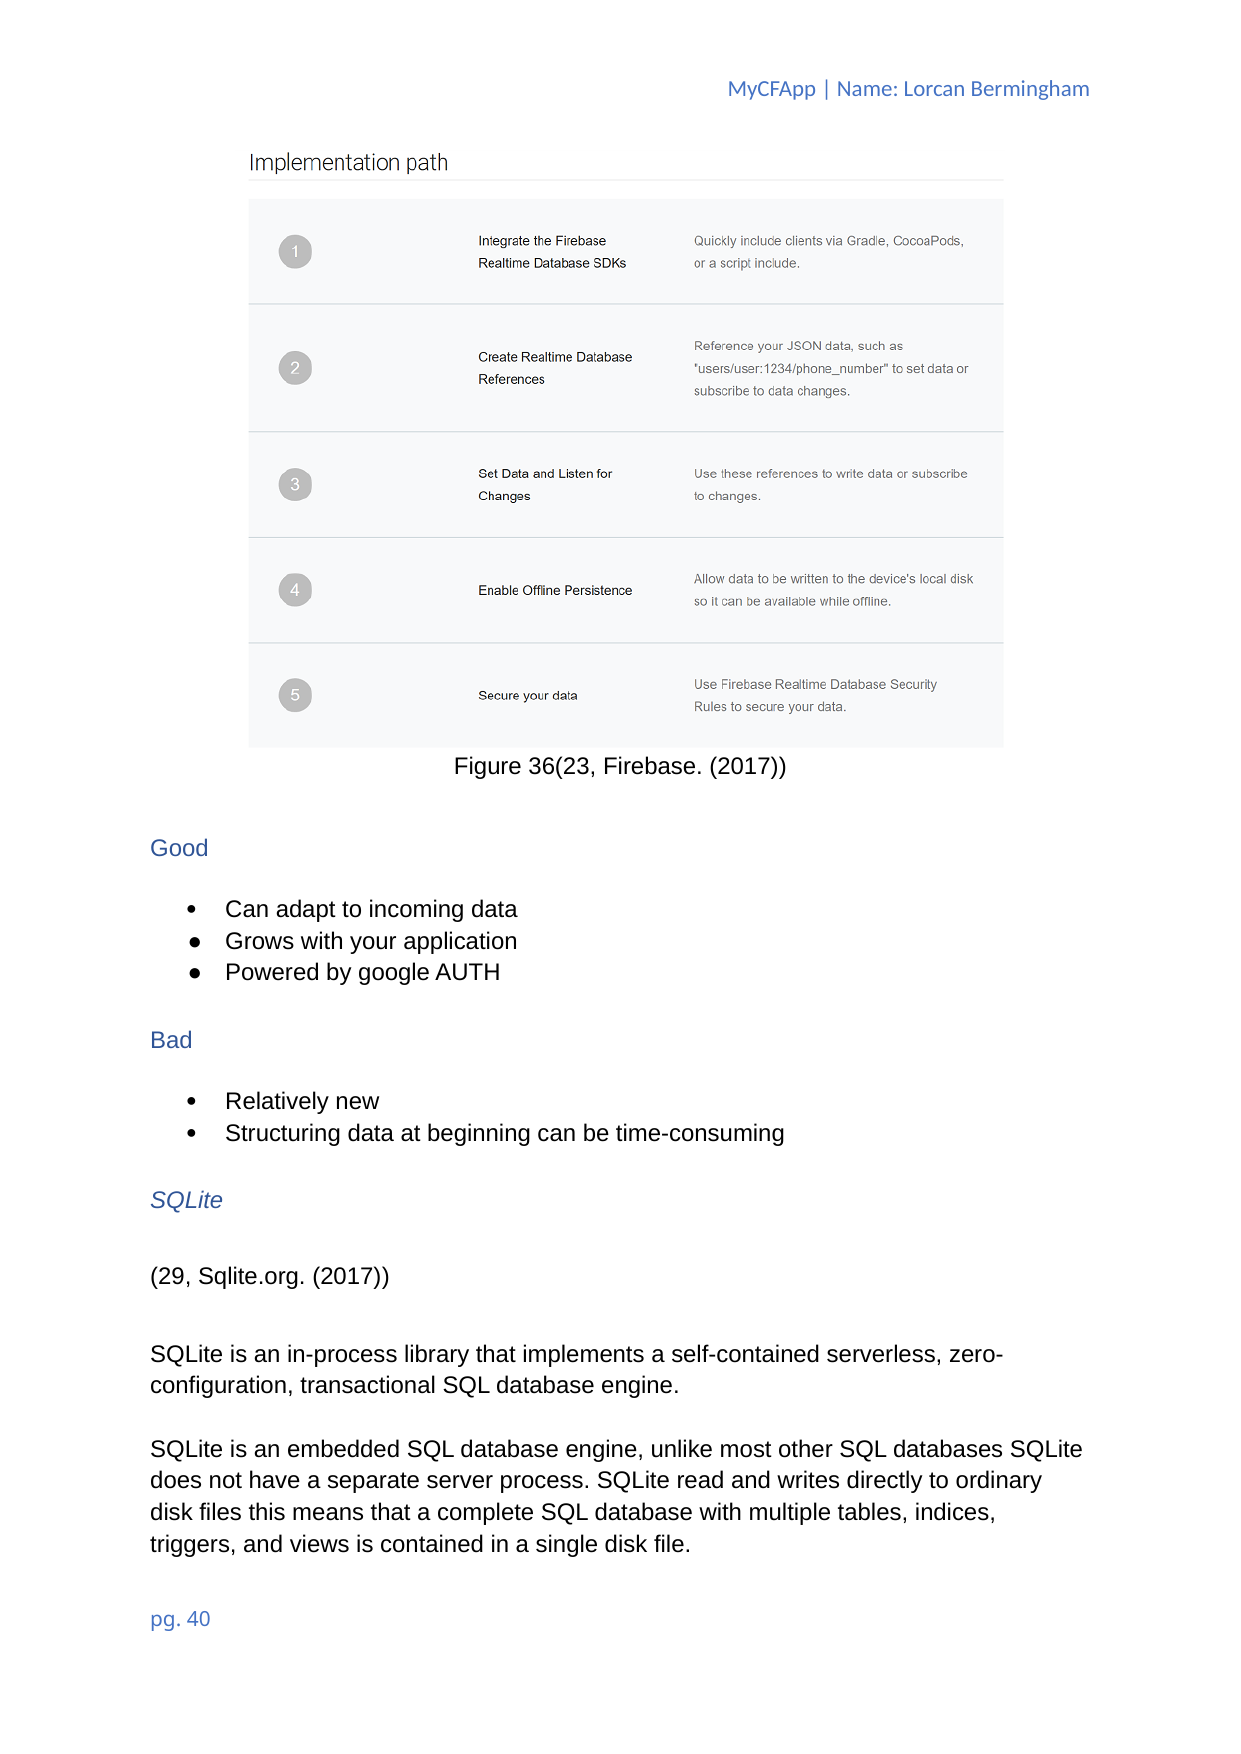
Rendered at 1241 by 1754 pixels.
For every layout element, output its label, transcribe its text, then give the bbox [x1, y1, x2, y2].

text Figure 36(23, Firebase. (2017)) [150, 752, 1090, 779]
text (29, Sqlite.org. (2017)) [150, 1262, 1090, 1289]
subtitle SQLite [150, 1186, 1090, 1214]
subtitle Bad [150, 1026, 1090, 1053]
text SQLite is an in-process library that implements a self-contained serverless, zero-configuration, transactional SQL database engine. [150, 1339, 1090, 1399]
list Can adapt to incoming data [187, 895, 1090, 923]
list Powered by google AUTH [187, 958, 1090, 986]
list Grows with your application [187, 927, 1090, 954]
list Structuring data at beginning can be time-consuming [187, 1119, 1090, 1146]
subtitle Good [150, 834, 1090, 861]
list Relatively new [187, 1087, 1090, 1114]
text SQLite is an embedded SQL database engine, unlike most other SQL databases SQLite does not have a separate server process. SQLite read and writes directly to ordinary disk files this means that a complete SQL database with multiple tables, indices, triggers, and views is contained in a single disk file. [150, 1434, 1090, 1557]
